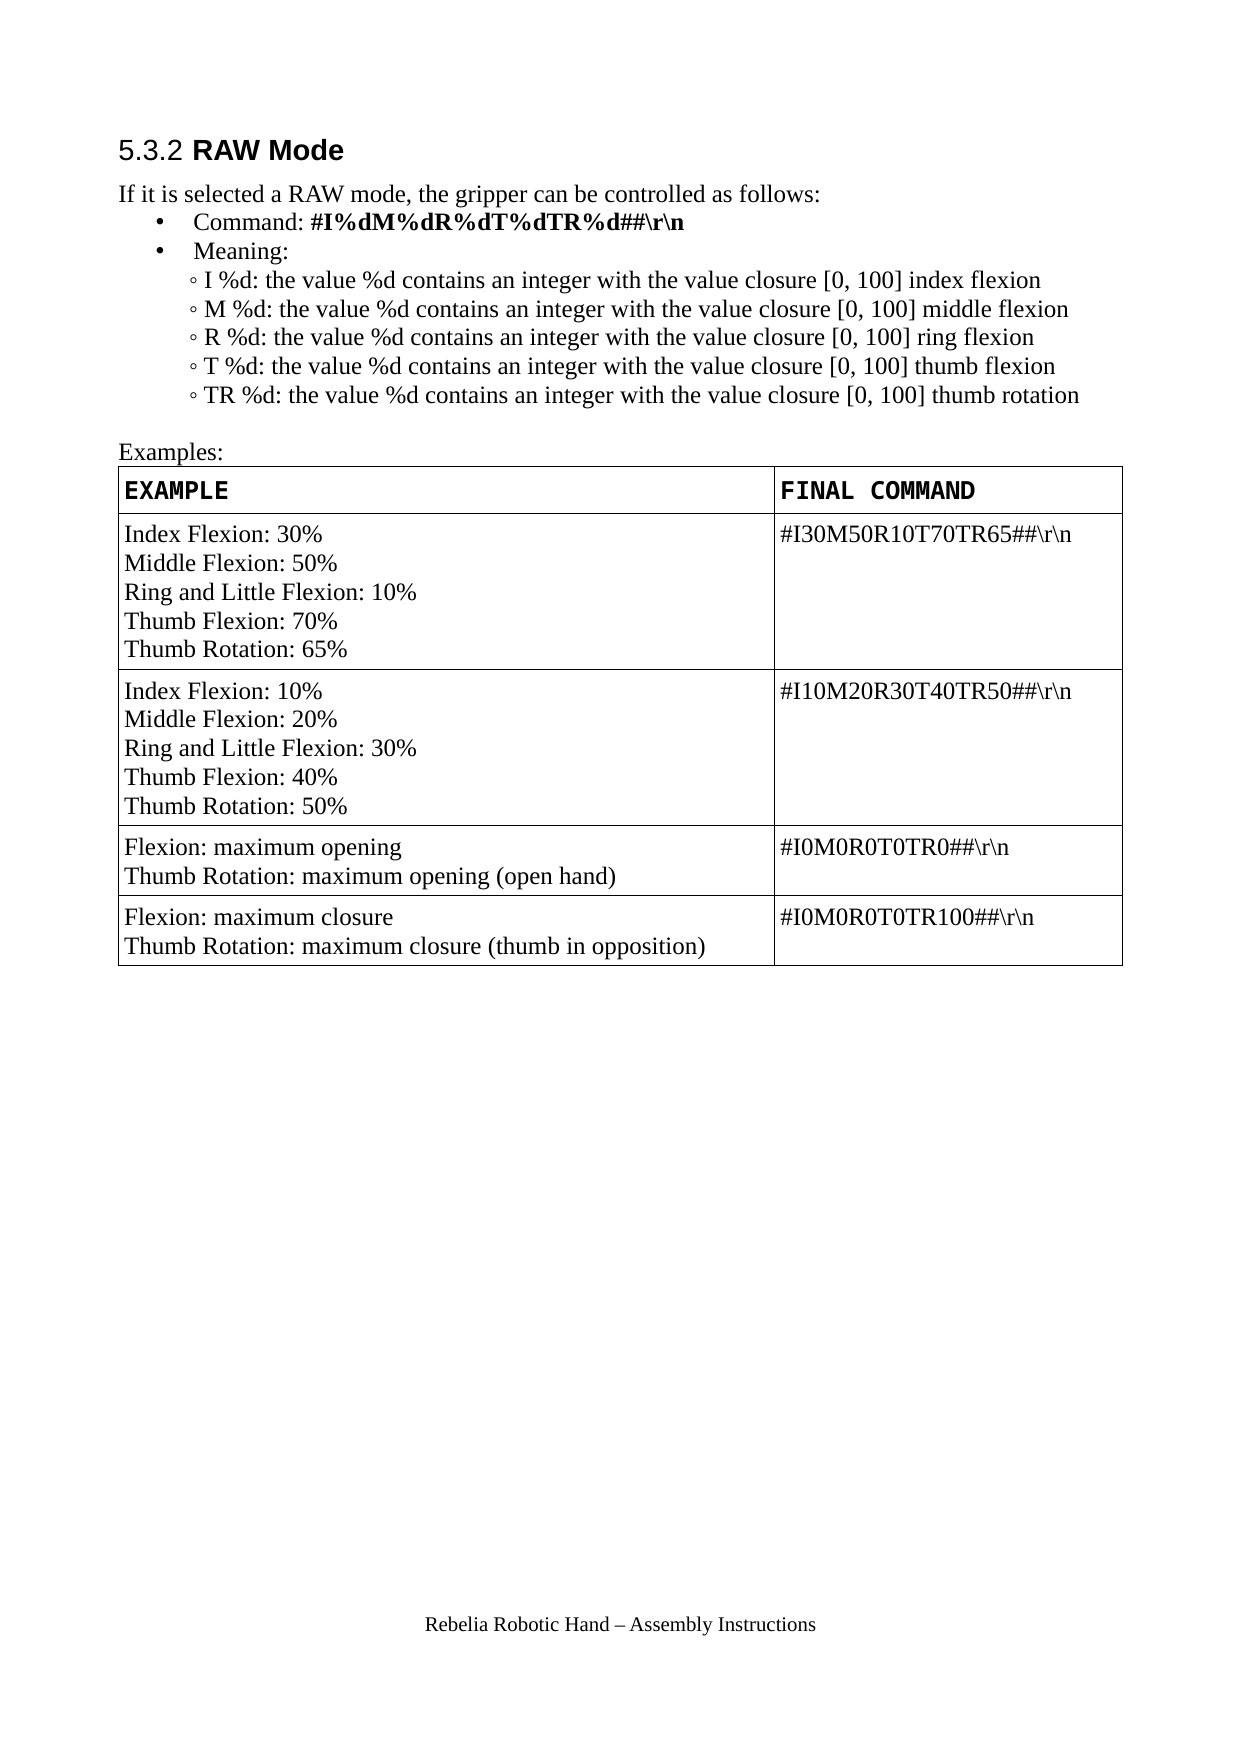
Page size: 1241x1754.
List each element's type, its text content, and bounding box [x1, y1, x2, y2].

table_cell #I10M20R30T40TR50##\r\n [775, 670, 1122, 825]
text Examples: [118, 437, 1123, 466]
table_cell Flexion: maximum opening Thumb Rotation: maximum opening (open hand) [119, 826, 774, 895]
text If it is selected a RAW mode, the gripper can be controlled as follows: [118, 179, 1123, 207]
text ◦ M %d: the value %d contains an integer with the value closure [0, 100] middle flexion [189, 294, 1123, 322]
text ◦ I %d: the value %d contains an integer with the value closure [0, 100] index flexion [189, 265, 1123, 294]
table_cell Index Flexion: 30% Middle Flexion: 50% Ring and Little Flexion: 10% Thumb Flexion: 70% Thumb Rotation: 65% [119, 514, 774, 669]
text ◦ TR %d: the value %d contains an integer with the value closure [0, 100] thumb rotation [189, 380, 1123, 409]
list Meaning: [156, 236, 1123, 265]
table_cell Index Flexion: 10% Middle Flexion: 20% Ring and Little Flexion: 30% Thumb Flexion: 40% Thumb Rotation: 50% [119, 670, 774, 825]
list Command: #I%dM%dR%dT%dTR%d##\r\n [156, 207, 1123, 236]
table_header FINAL COMMAND [775, 467, 1122, 513]
subtitle RAW Mode [118, 133, 1123, 166]
table_header EXAMPLE [119, 467, 774, 513]
text ◦ T %d: the value %d contains an integer with the value closure [0, 100] thumb flexion [189, 351, 1123, 380]
table_cell Flexion: maximum closure Thumb Rotation: maximum closure (thumb in opposition) [119, 896, 774, 965]
text ◦ R %d: the value %d contains an integer with the value closure [0, 100] ring flexion [189, 322, 1123, 351]
table_cell #I0M0R0T0TR0##\r\n [775, 826, 1122, 895]
table_cell #I0M0R0T0TR100##\r\n [775, 896, 1122, 965]
table_cell #I30M50R10T70TR65##\r\n [775, 514, 1122, 669]
